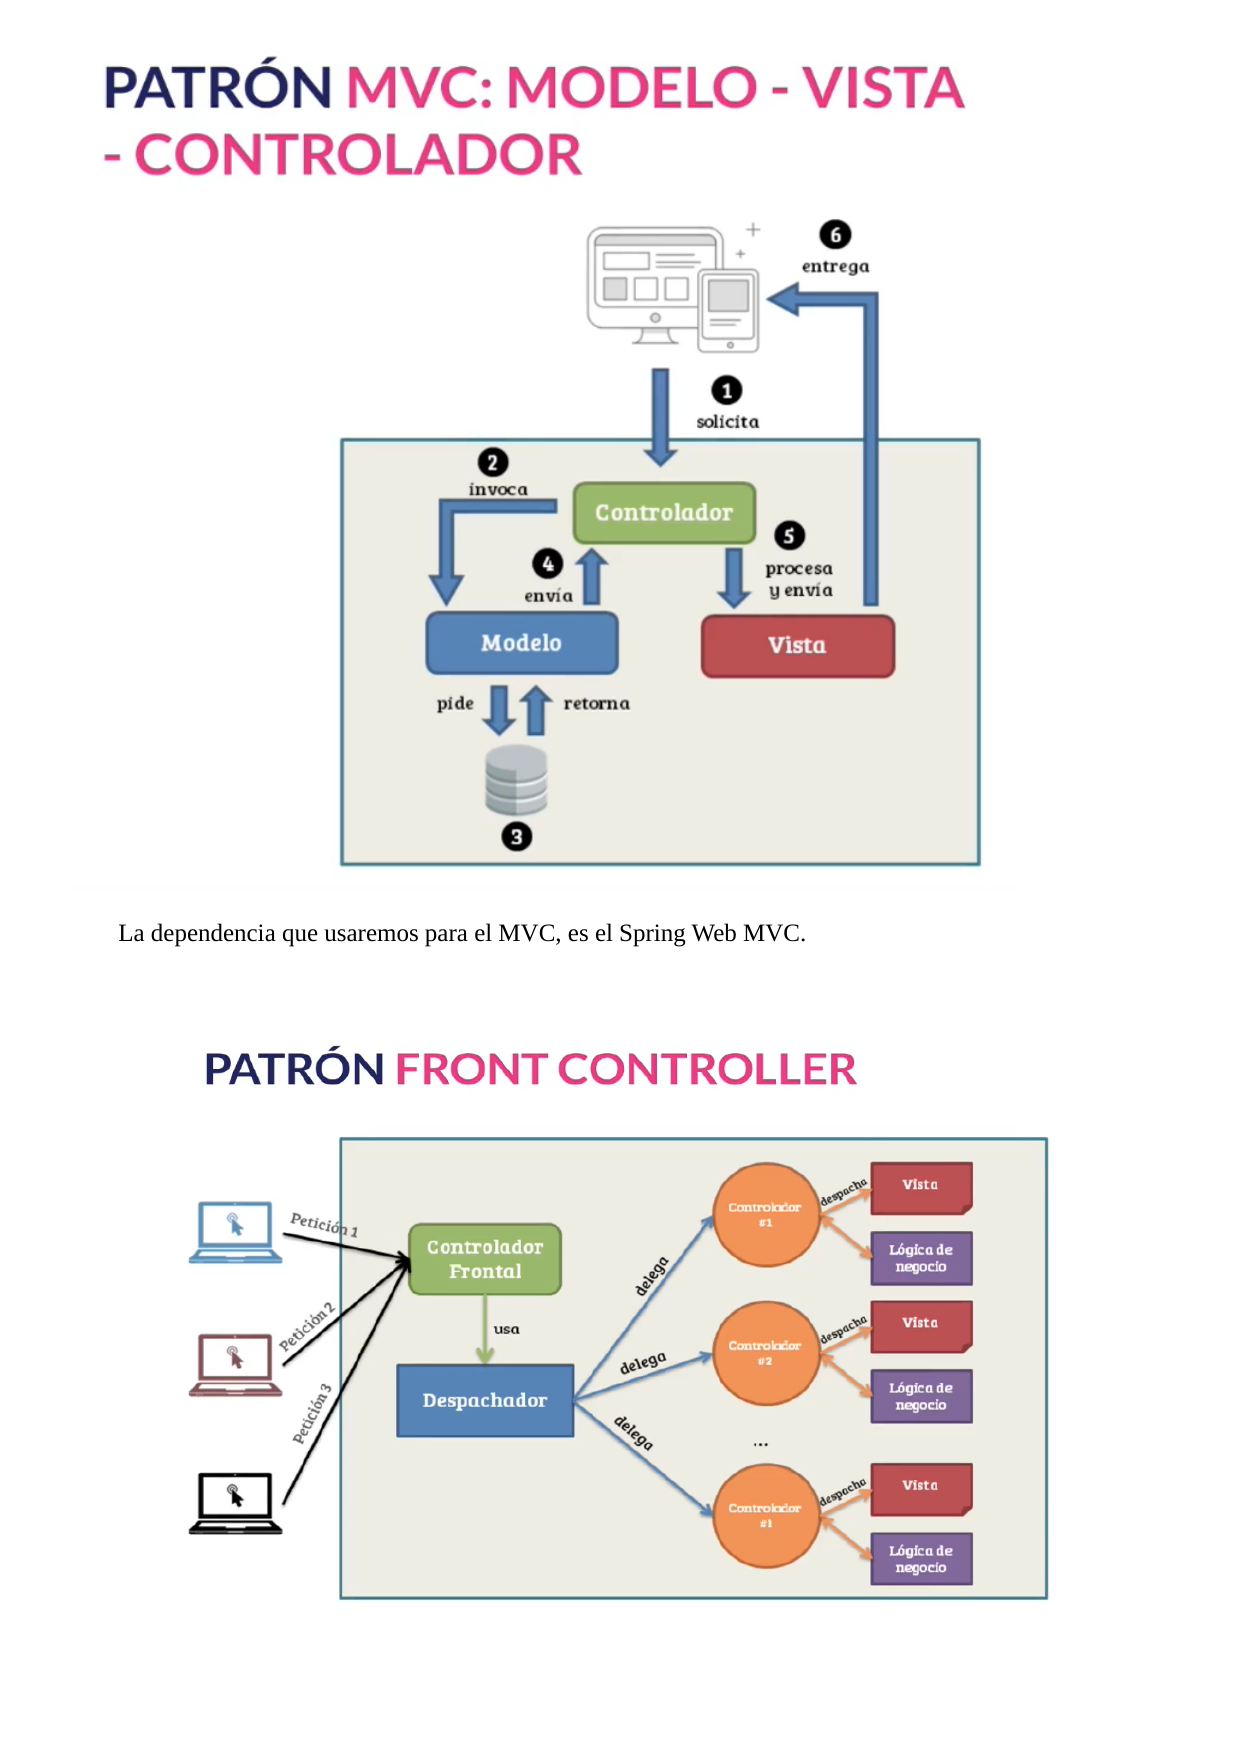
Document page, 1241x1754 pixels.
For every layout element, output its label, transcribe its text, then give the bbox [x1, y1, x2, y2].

text La dependencia que usaremos para el MVC, es el Spring Web MVC. [118, 918, 1122, 946]
